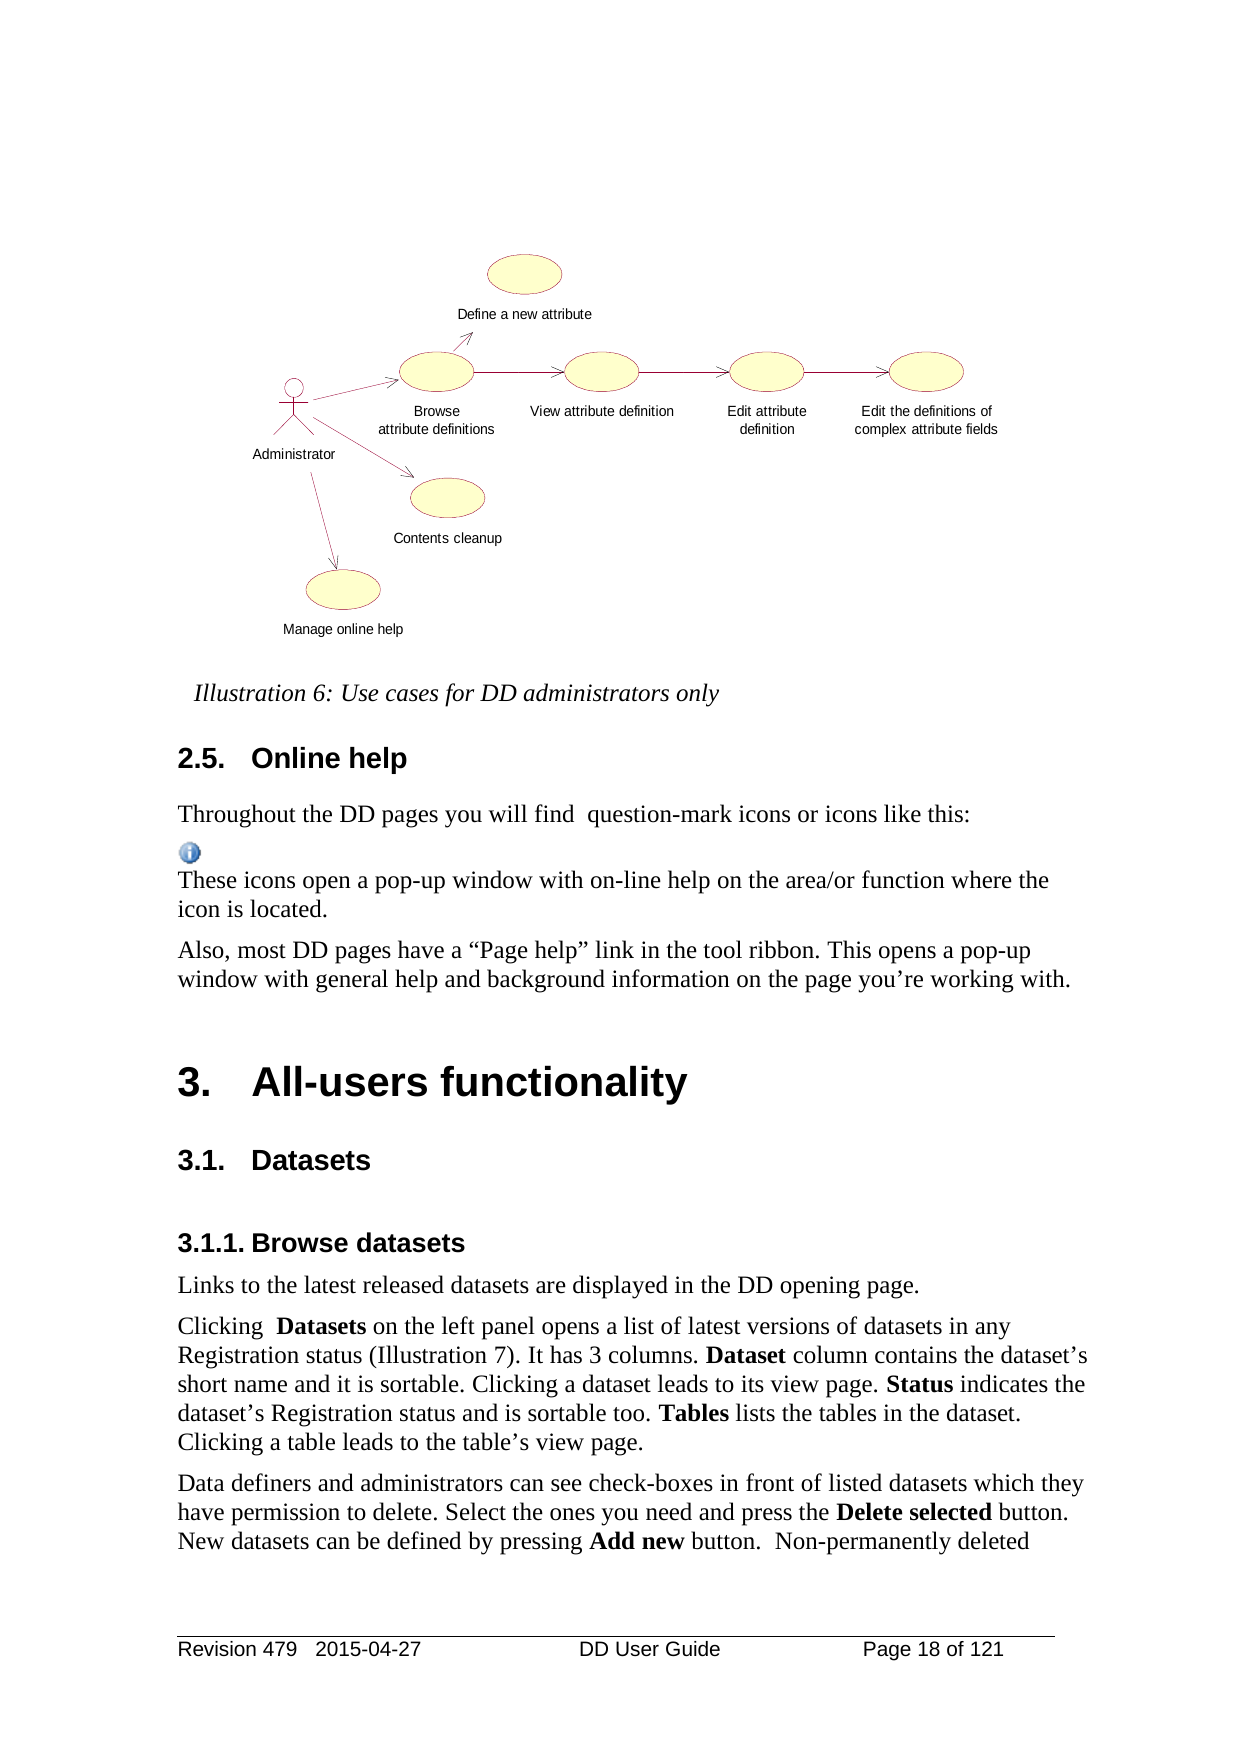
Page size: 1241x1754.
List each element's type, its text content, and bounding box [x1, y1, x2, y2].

picture [177, 840, 203, 866]
text Data definers and administrators can see check-boxes in front of listed datasets which they have permission to delete. Select the ones you need and press the Delete selected button. New datasets can be defined by pressing Add new button. Non-permanently deleted [177, 1468, 1092, 1555]
subtitle All-users functionality [177, 1058, 1092, 1106]
text Illustration 6: Use cases for DD administrators only [194, 232, 1076, 707]
text Links to the latest released datasets are displayed in the DD opening page. [177, 1270, 1092, 1299]
text Clicking Datasets on the left panel opens a list of latest versions of datasets in any Registration status (Illustration 7). It has 3 columns. Dataset column contains the dataset’s short name and it is sortable. Clicking a dataset leads to its view page. Status indicates the dataset’s Registration status and is sortable too. Tables lists the tables in the dataset. Clicking a table leads to the table’s view page. [177, 1311, 1092, 1456]
subtitle Browse datasets [177, 1227, 1092, 1258]
subtitle Online help [177, 741, 1092, 774]
text Throughout the DD pages you will find question-mark icons or icons like this: [177, 799, 1092, 828]
text These icons open a pop-up window with on-line help on the area/or function where the icon is located. [177, 840, 1092, 923]
subtitle Datasets [177, 1143, 1092, 1177]
text Also, most DD pages have a “Page help” link in the tool ribbon. This opens a pop-up window with general help and background information on the page you’re working with. [177, 935, 1092, 993]
